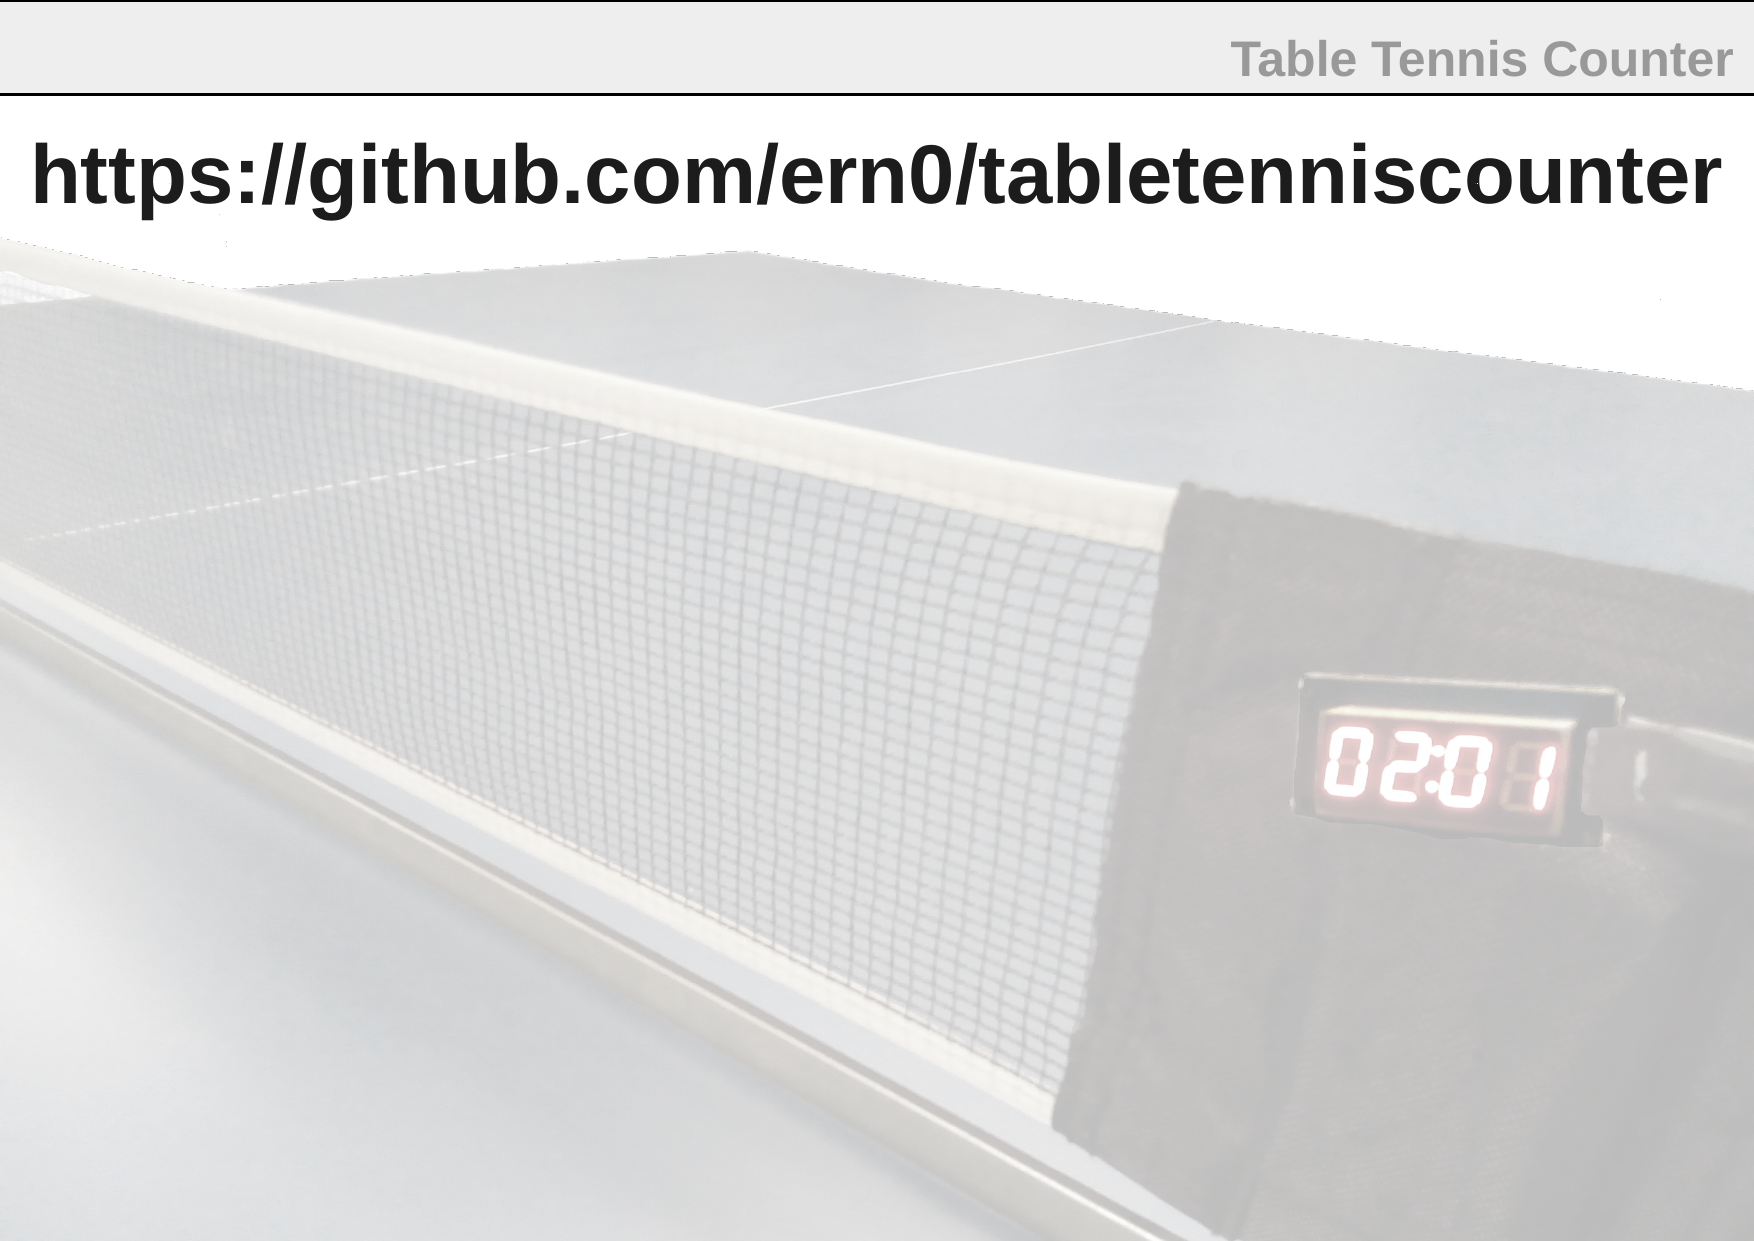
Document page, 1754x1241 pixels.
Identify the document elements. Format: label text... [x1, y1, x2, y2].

picture [0, 183, 1754, 1241]
text https://github.com/ern0/tabletenniscounter [0, 126, 1754, 183]
